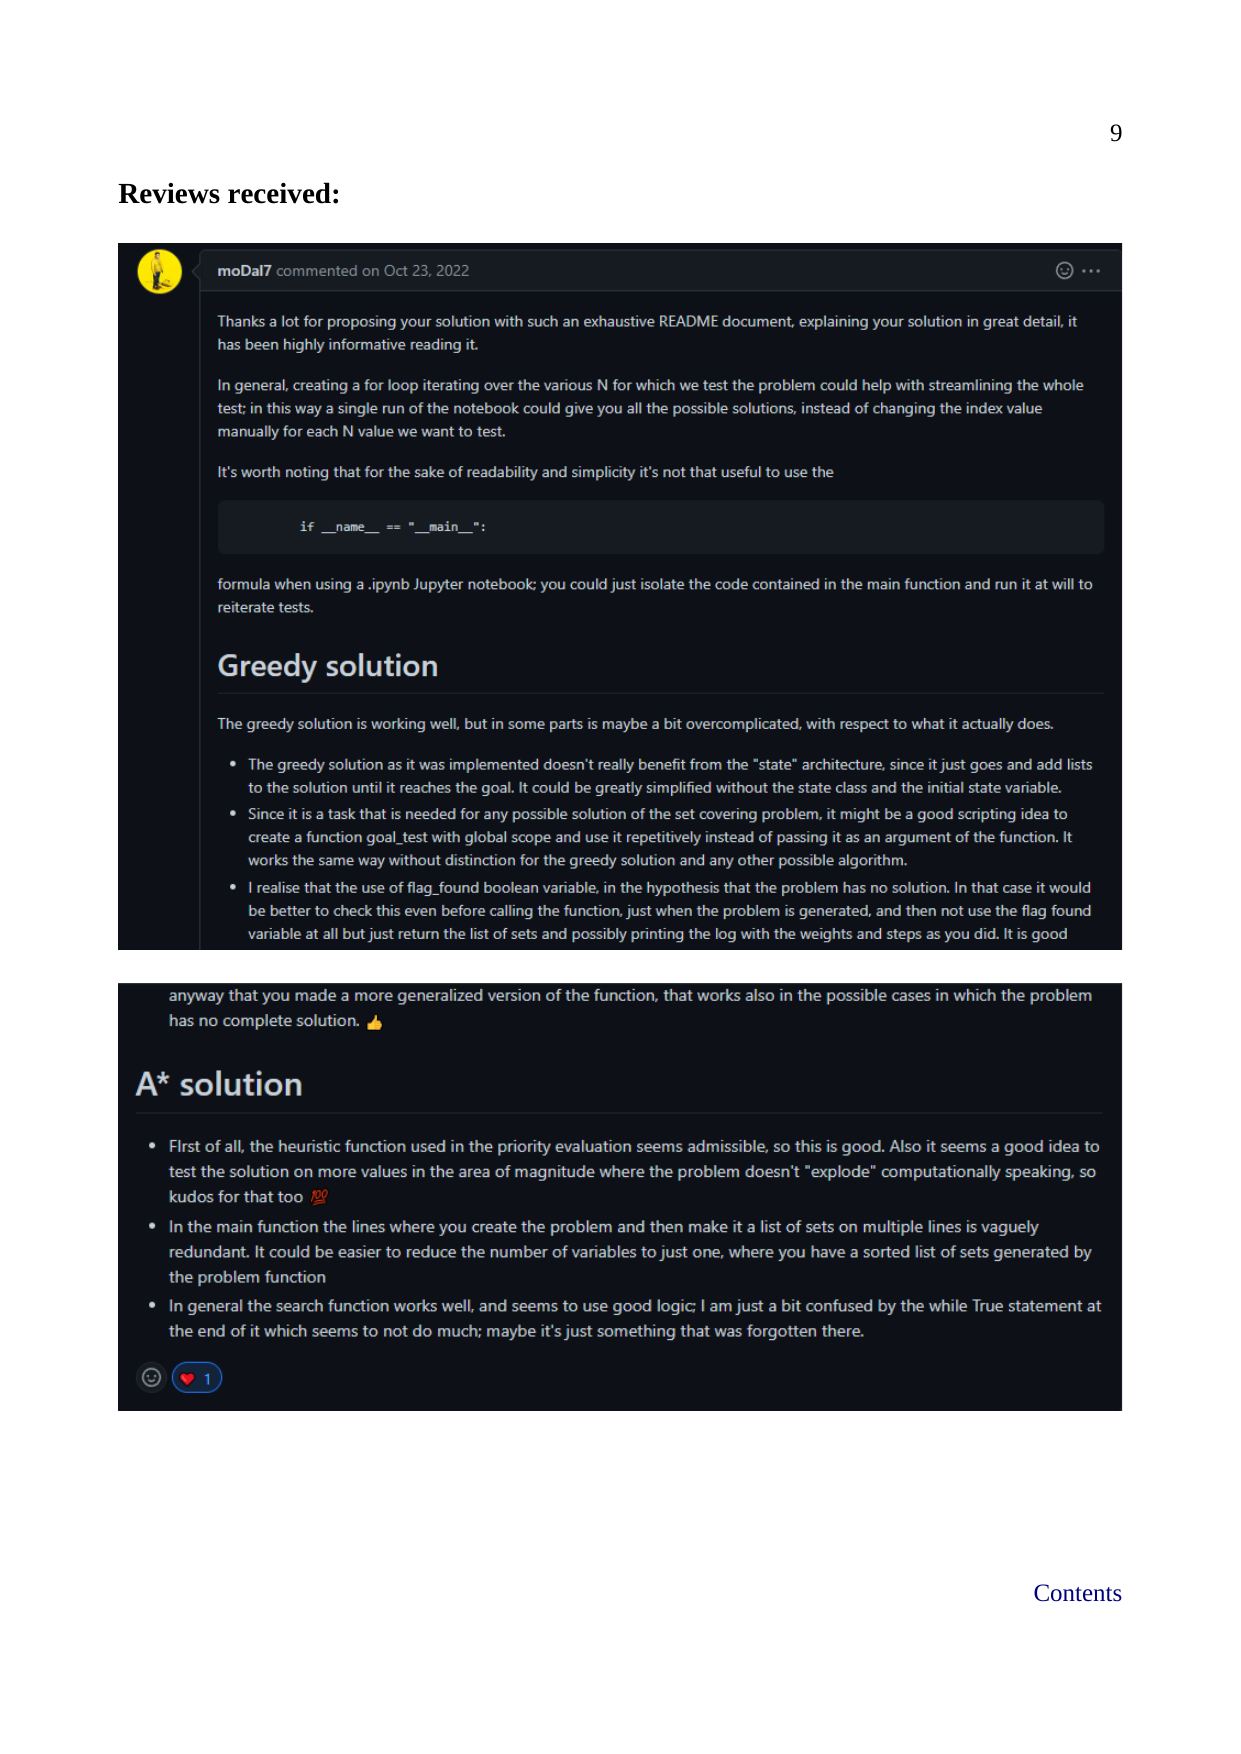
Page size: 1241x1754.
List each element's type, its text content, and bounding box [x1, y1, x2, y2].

picture [118, 983, 1123, 1411]
text Reviews received: [118, 176, 1122, 210]
picture [118, 243, 1123, 950]
